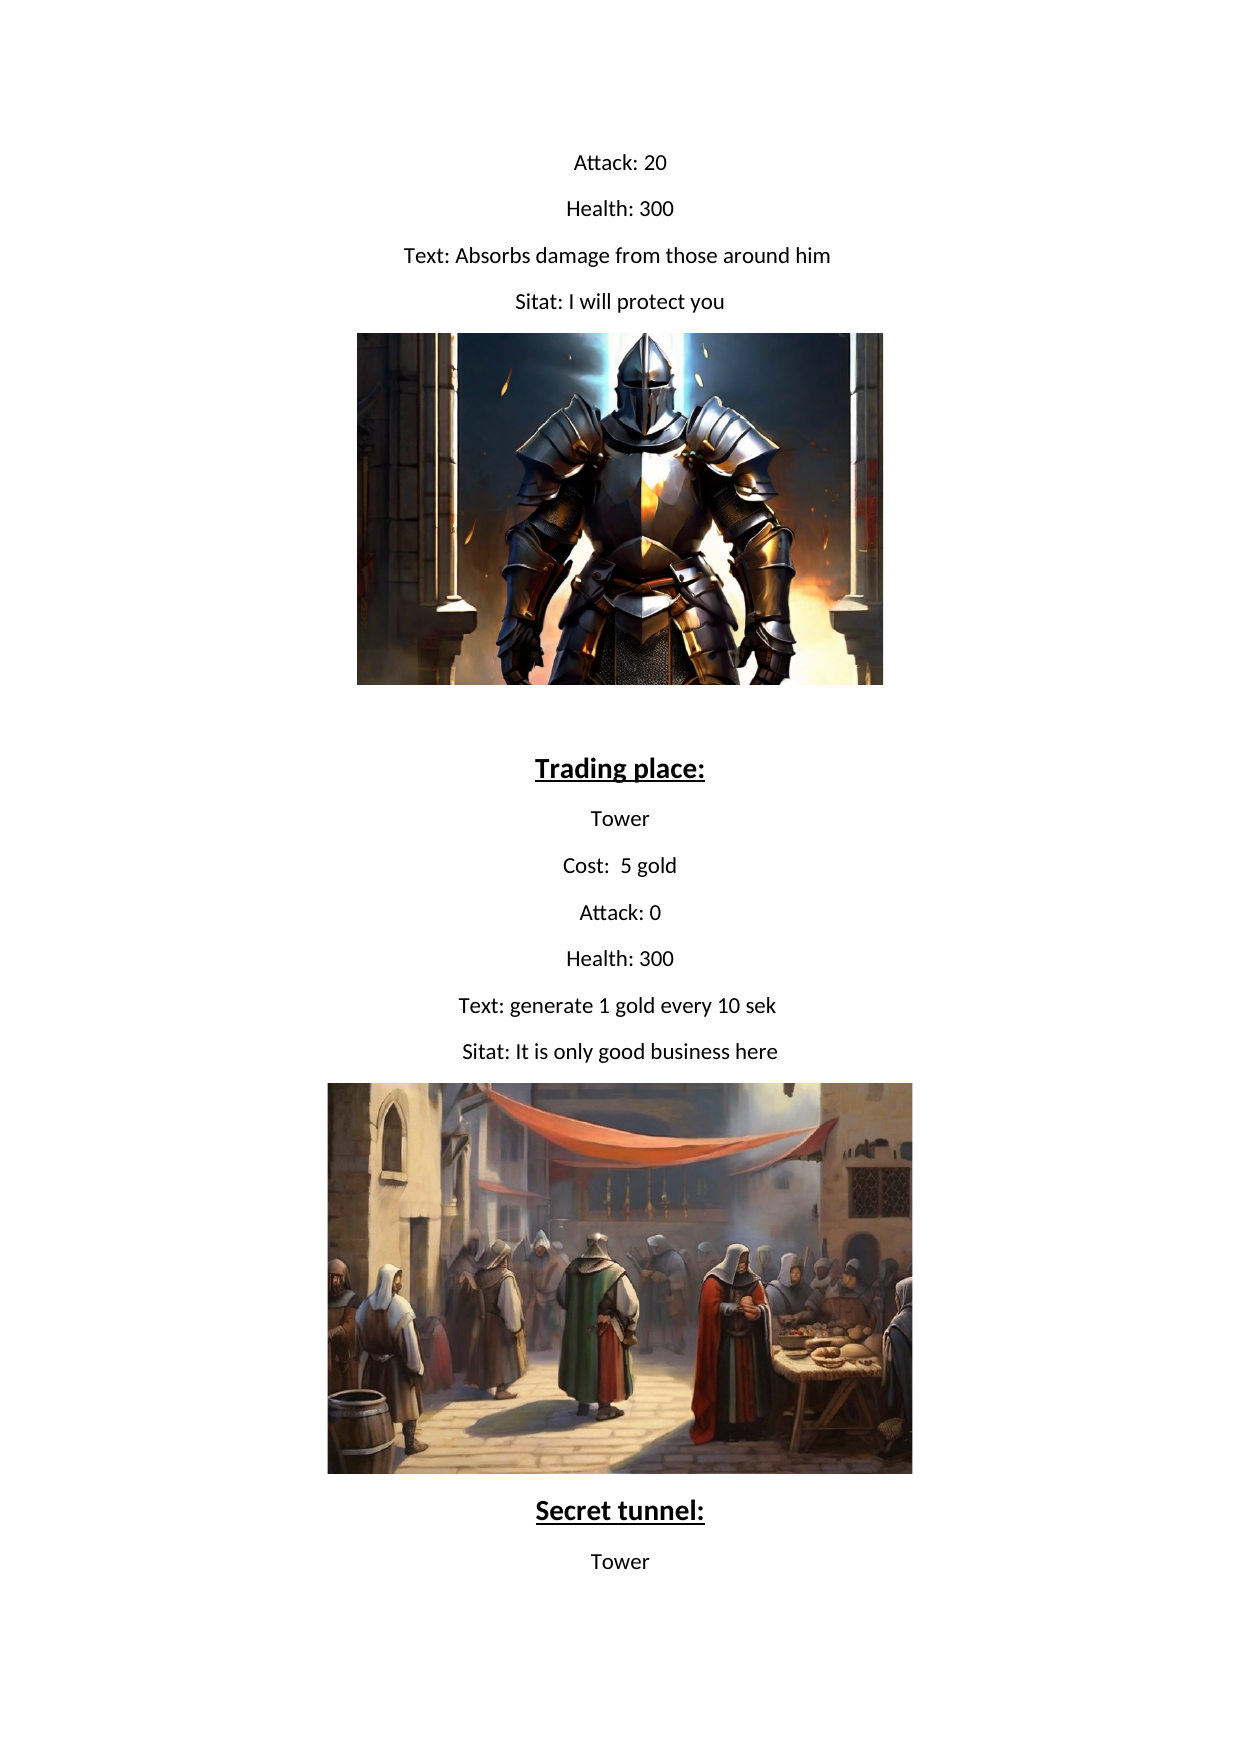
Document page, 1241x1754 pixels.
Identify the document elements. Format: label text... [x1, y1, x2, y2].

text Tower [148, 1547, 1093, 1575]
text Health: 300 [148, 944, 1093, 972]
text Text: generate 1 gold every 10 sek [148, 991, 1093, 1019]
text Tower [148, 804, 1093, 832]
text Secret tunnel: [148, 1492, 1093, 1528]
text Trading place: [148, 750, 1093, 785]
text Cost: 5 gold [148, 851, 1093, 879]
text Sitat: I will protect you [148, 287, 1093, 315]
text Attack: 20 [148, 148, 1093, 176]
text Attack: 0 [148, 898, 1093, 926]
text Sitat: It is only good business here [148, 1037, 1093, 1065]
text Text: Absorbs damage from those around him [148, 241, 1093, 269]
text Health: 300 [148, 194, 1093, 222]
